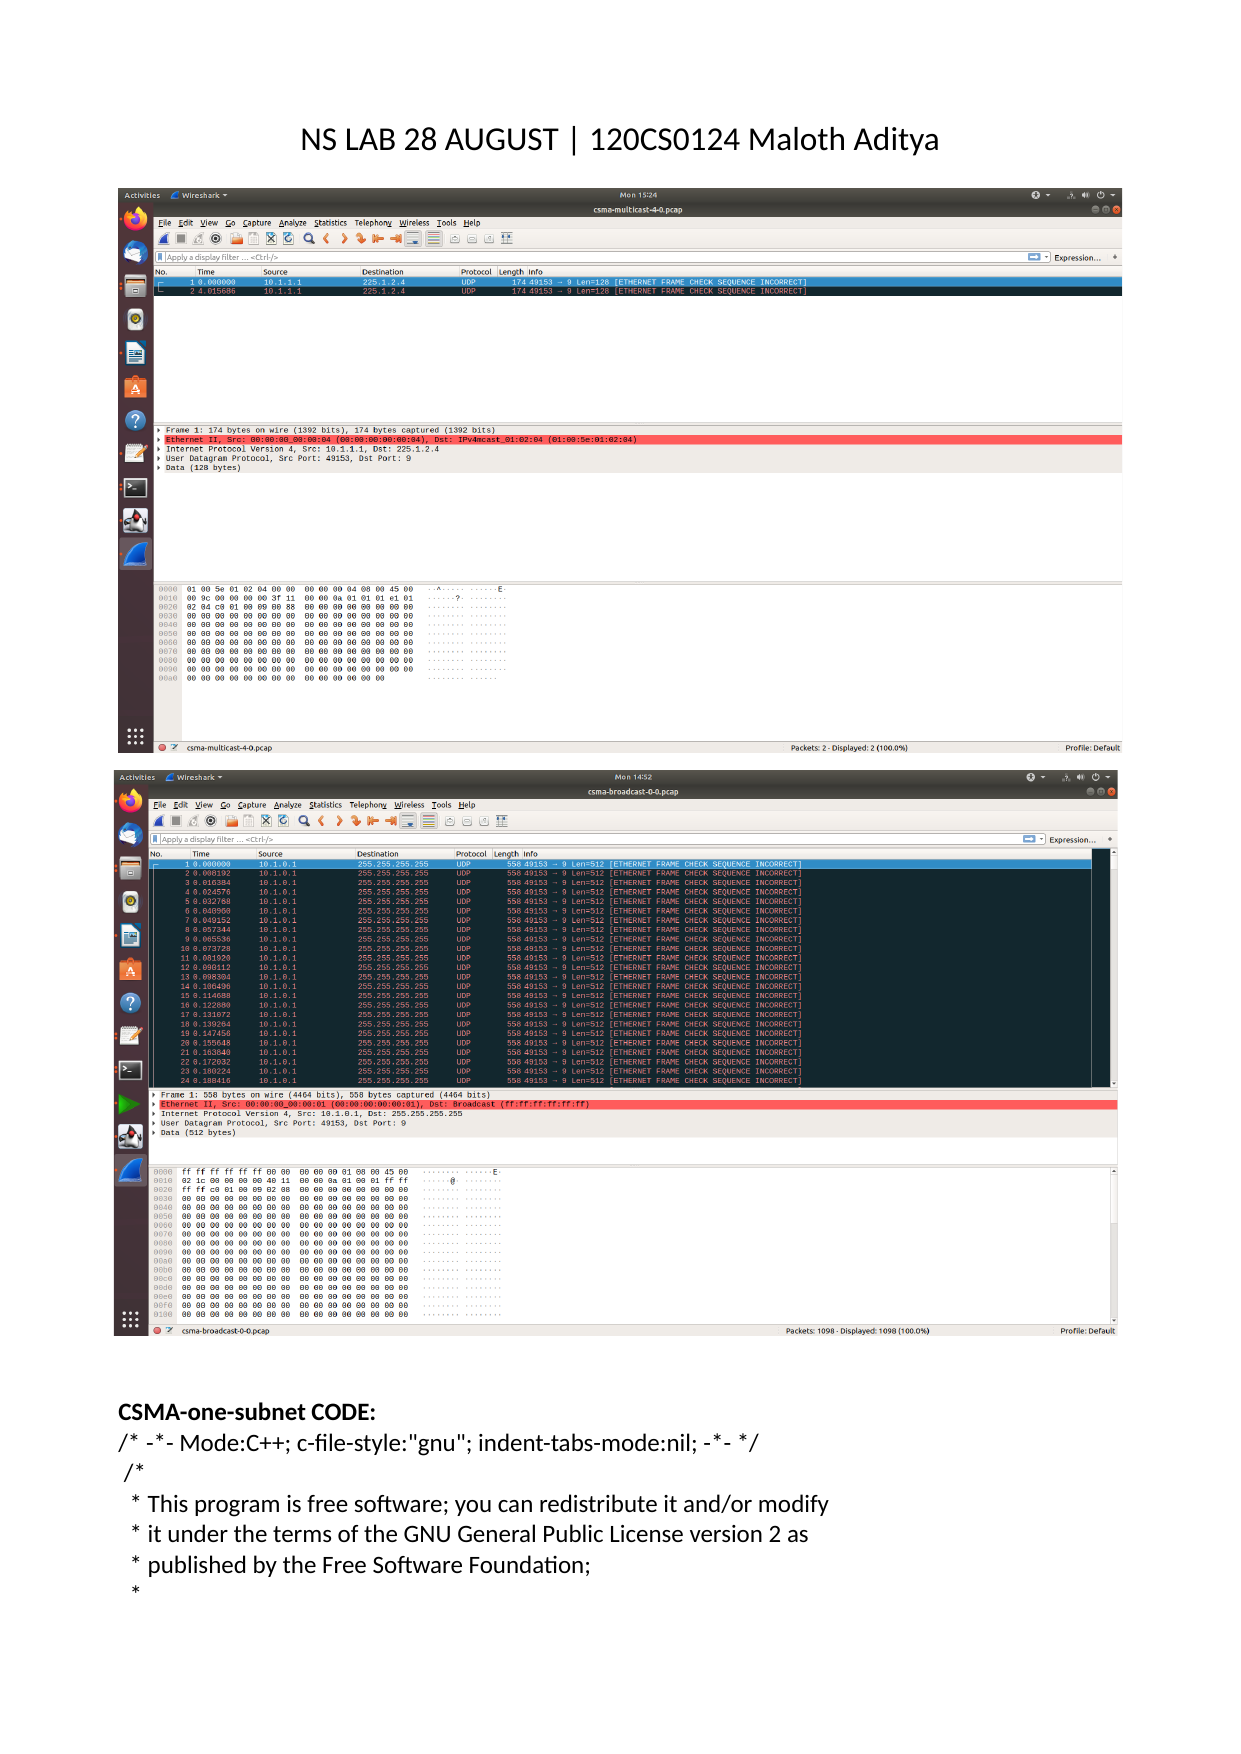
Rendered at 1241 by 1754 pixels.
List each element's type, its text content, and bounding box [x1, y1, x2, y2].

text * it under the terms of the GNU General Public License version 2 as [118, 1519, 1122, 1549]
picture [113, 770, 1118, 1336]
text * published by the Free Software Foundation; [118, 1549, 1122, 1580]
text * [118, 1580, 1122, 1610]
text /* [118, 1458, 1122, 1488]
text CSMA-one-subnet CODE: [118, 1397, 1122, 1427]
text /* -*- Mode:C++; c-file-style:"gnu"; indent-tabs-mode:nil; -*- */ [118, 1427, 1122, 1458]
picture [118, 188, 1123, 753]
text * This program is free software; you can redistribute it and/or modify [118, 1488, 1122, 1519]
